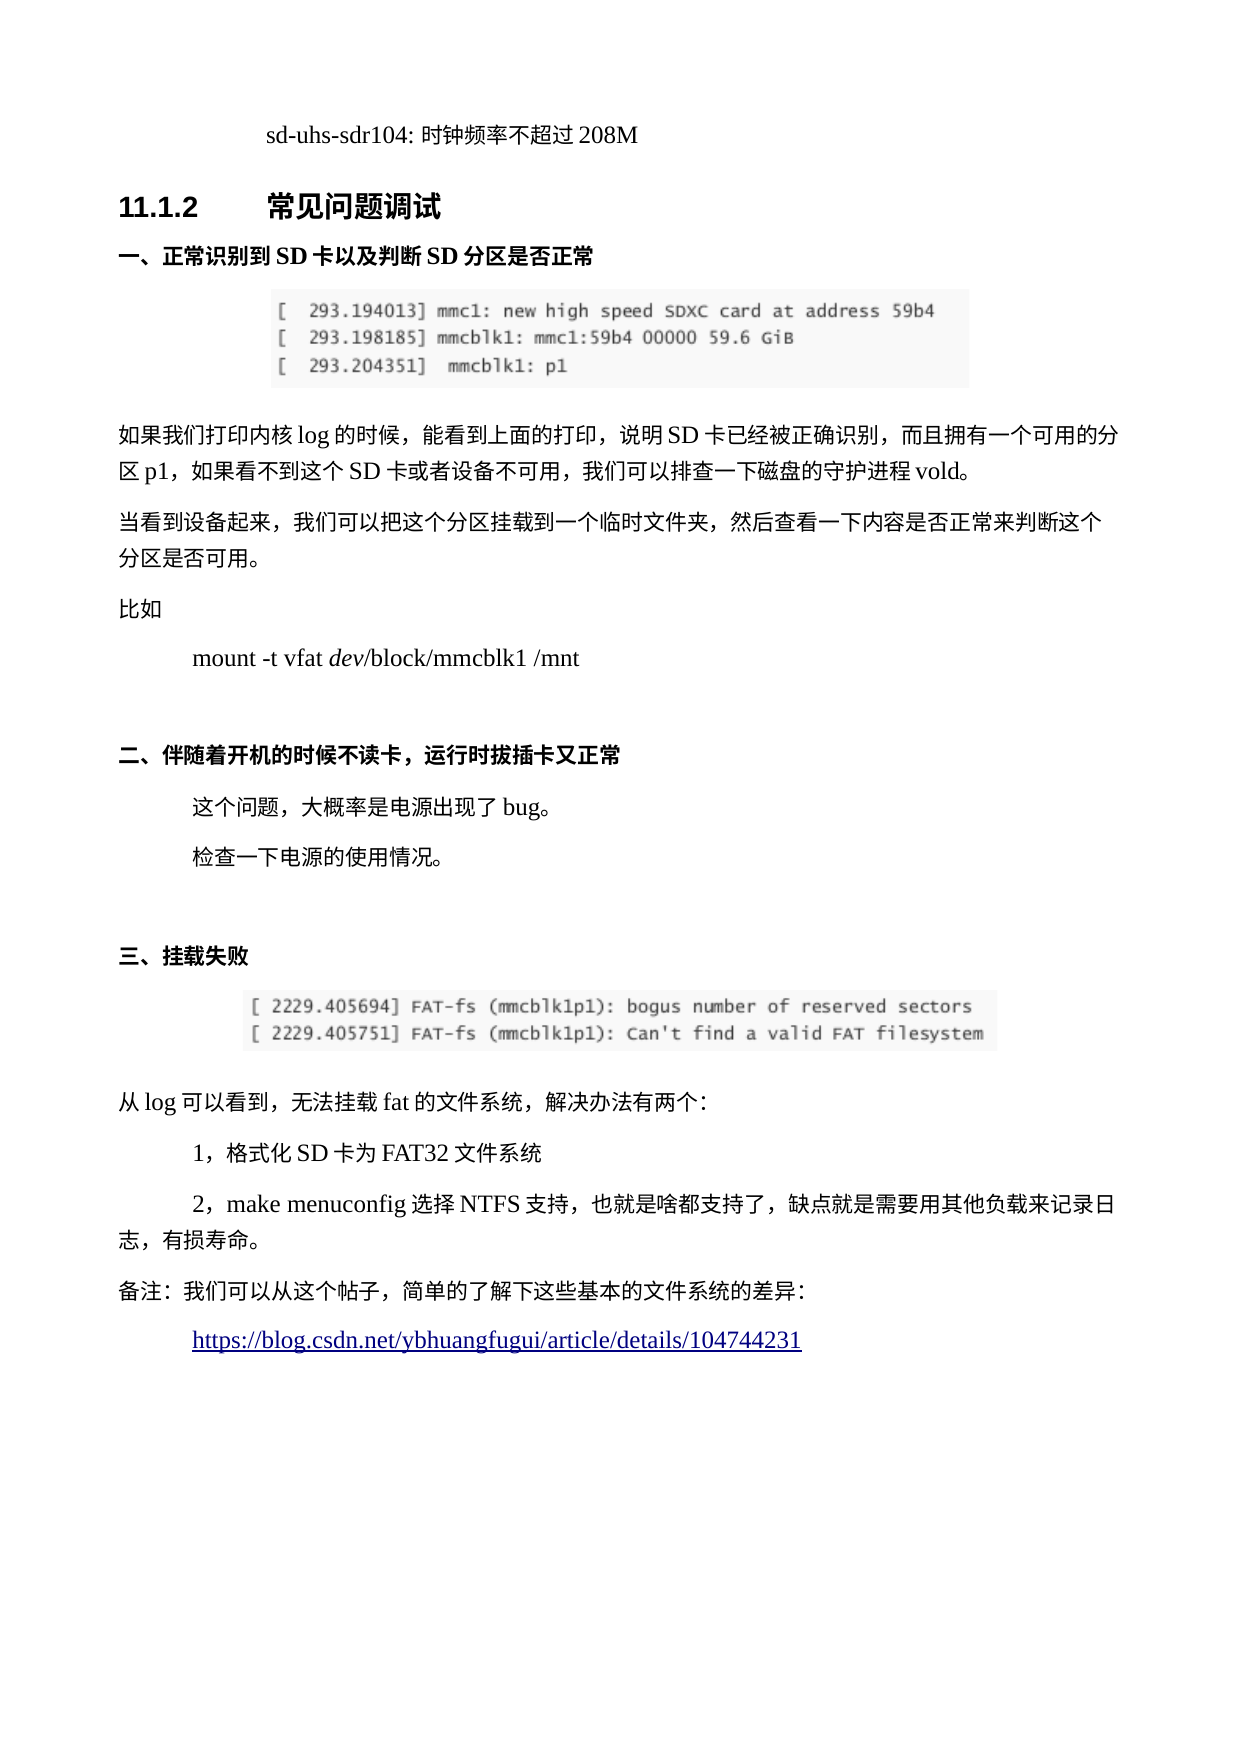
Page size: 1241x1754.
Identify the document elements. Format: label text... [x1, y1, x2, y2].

picture [271, 289, 970, 388]
text 这个问题，大概率是电源出现了bug。 [118, 789, 1122, 821]
text 当看到设备起来，我们可以把这个分区挂载到一个临时文件夹，然后查看一下内容是否正常来判断这个分区是否可用。 [118, 505, 1122, 573]
picture [242, 990, 998, 1051]
text 2，make menuconfig选择NTFS支持，也就是啥都支持了，缺点就是需要用其他负载来记录日志，有损寿命。 [118, 1187, 1122, 1255]
text 1，格式化SD卡为FAT32文件系统 [118, 1136, 1122, 1168]
text 备注：我们可以从这个帖子，简单的了解下这些基本的文件系统的差异： [118, 1274, 1122, 1306]
text 比如 [118, 592, 1122, 624]
text mount -t vfat dev/block/mmcblk1 /mnt [118, 643, 1122, 672]
text sd-uhs-sdr104: 时钟频率不超过208M [118, 118, 1122, 150]
text 检查一下电源的使用情况。 [118, 840, 1122, 872]
text https://blog.csdn.net/ybhuangfugui/article/details/104744231 [118, 1325, 1122, 1354]
text 三、挂载失败 [118, 939, 1122, 971]
subtitle 11.1.2 常见问题调试 [118, 184, 1122, 226]
text 从log可以看到，无法挂载fat的文件系统，解决办法有两个： [118, 1085, 1122, 1117]
text 一、正常识别到SD卡以及判断SD分区是否正常 [118, 239, 1122, 270]
text 二、伴随着开机的时候不读卡，运行时拔插卡又正常 [118, 738, 1122, 770]
text 如果我们打印内核log的时候，能看到上面的打印，说明SD卡已经被正确识别，而且拥有一个可用的分区p1，如果看不到这个SD卡或者设备不可用，我们可以排查一下磁盘的守护进程vold。 [118, 418, 1122, 486]
